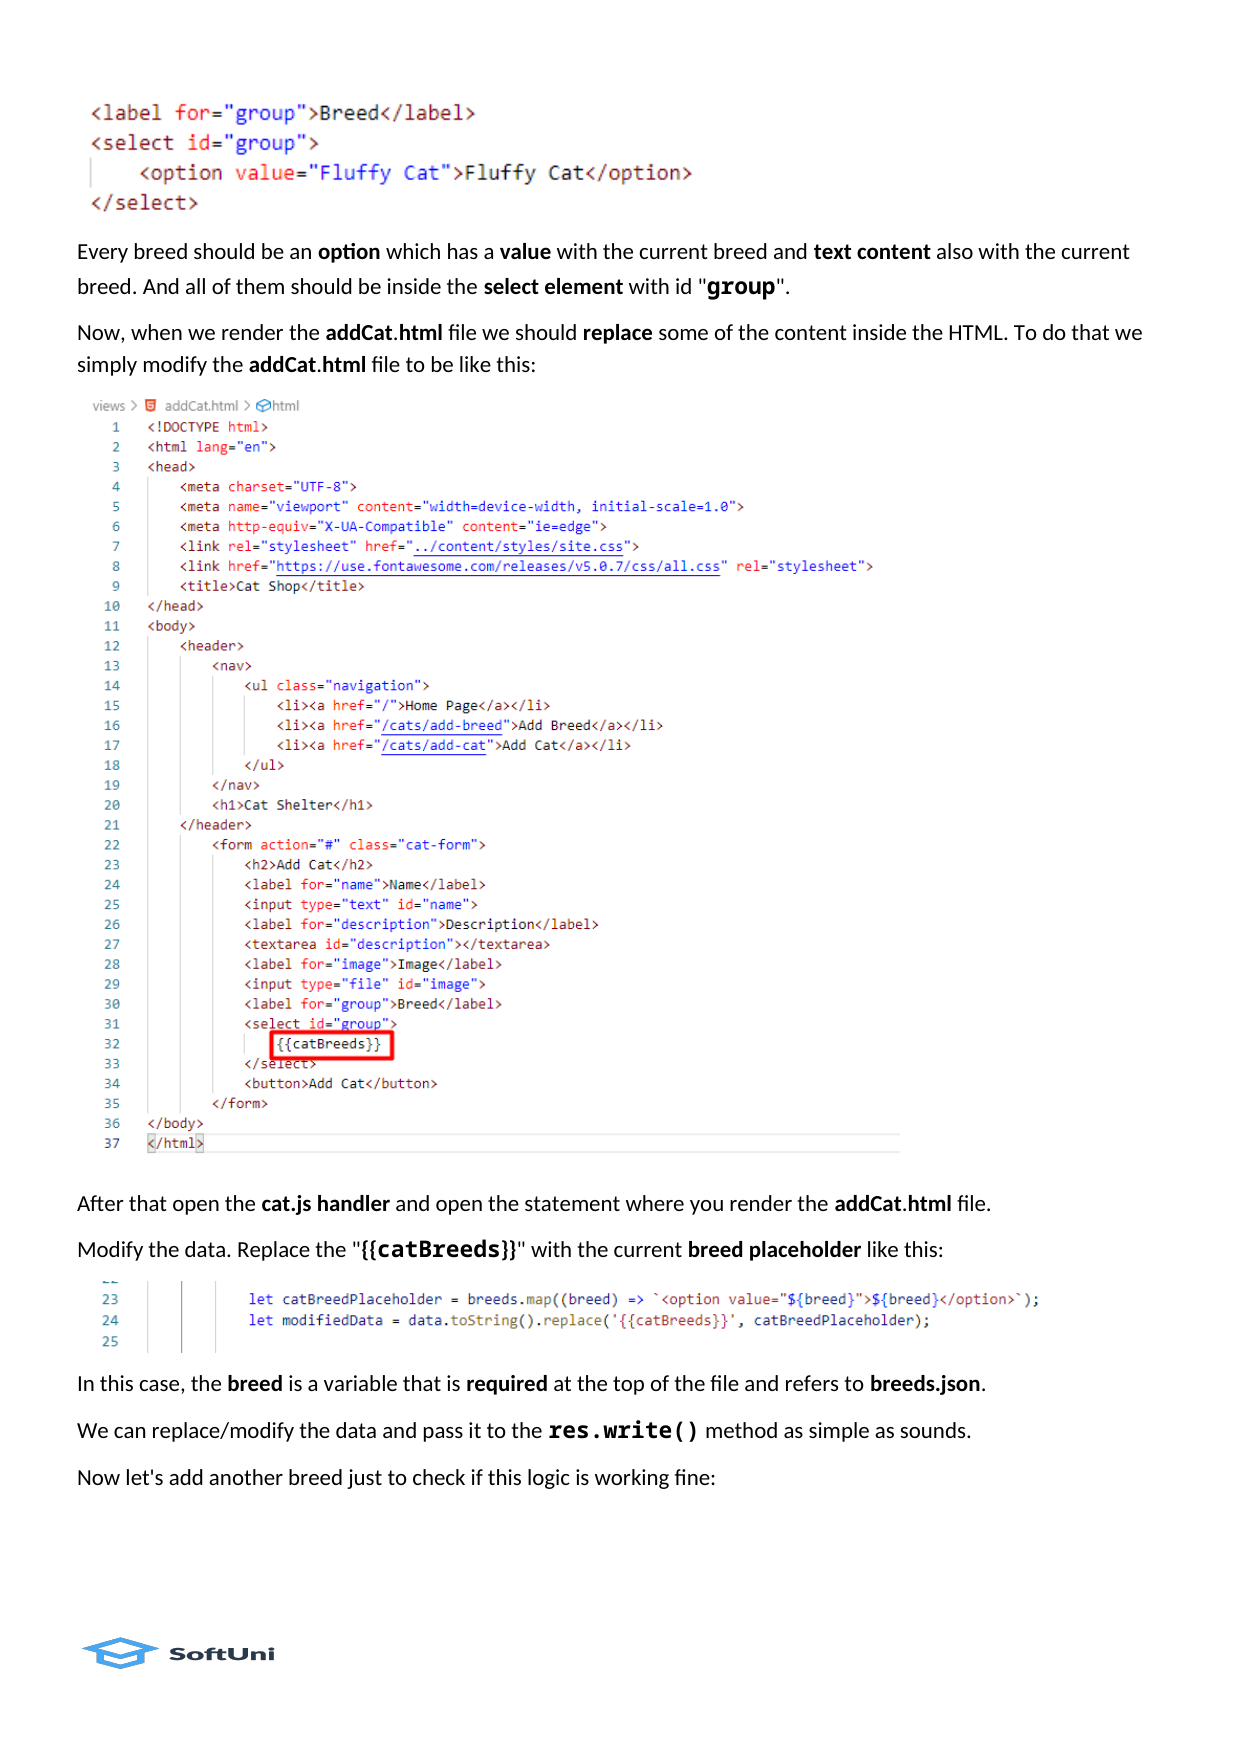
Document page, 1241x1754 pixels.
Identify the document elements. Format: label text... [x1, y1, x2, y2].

text Modify the data. Replace the "{{catBreeds}}" with the current breed placeholder like this: [77, 1233, 1163, 1265]
picture [76, 395, 900, 1172]
picture [76, 1281, 1057, 1353]
picture [76, 95, 707, 221]
text After that open the cat.js handler and open the statement where you render the addCat.html file. [77, 1189, 1163, 1217]
text In this case, the breed is a variable that is required at the top of the file and refers to breeds.json. [77, 1369, 1163, 1397]
text Now, when we render the addCat.html file we should replace some of the content inside the HTML. To do that we simply modify the addCat.html file to be like this: [77, 318, 1163, 378]
text We can replace/modify the data and pass it to the res.write() method as simple as sounds. [77, 1414, 1163, 1445]
text Now let's add another breed just to check if this logic is working fine: [77, 1463, 1163, 1491]
picture [75, 1635, 281, 1672]
text Every breed should be an option which has a value with the current breed and text content also with the current breed. And all of them should be inside the select element with id "group". [77, 237, 1163, 301]
